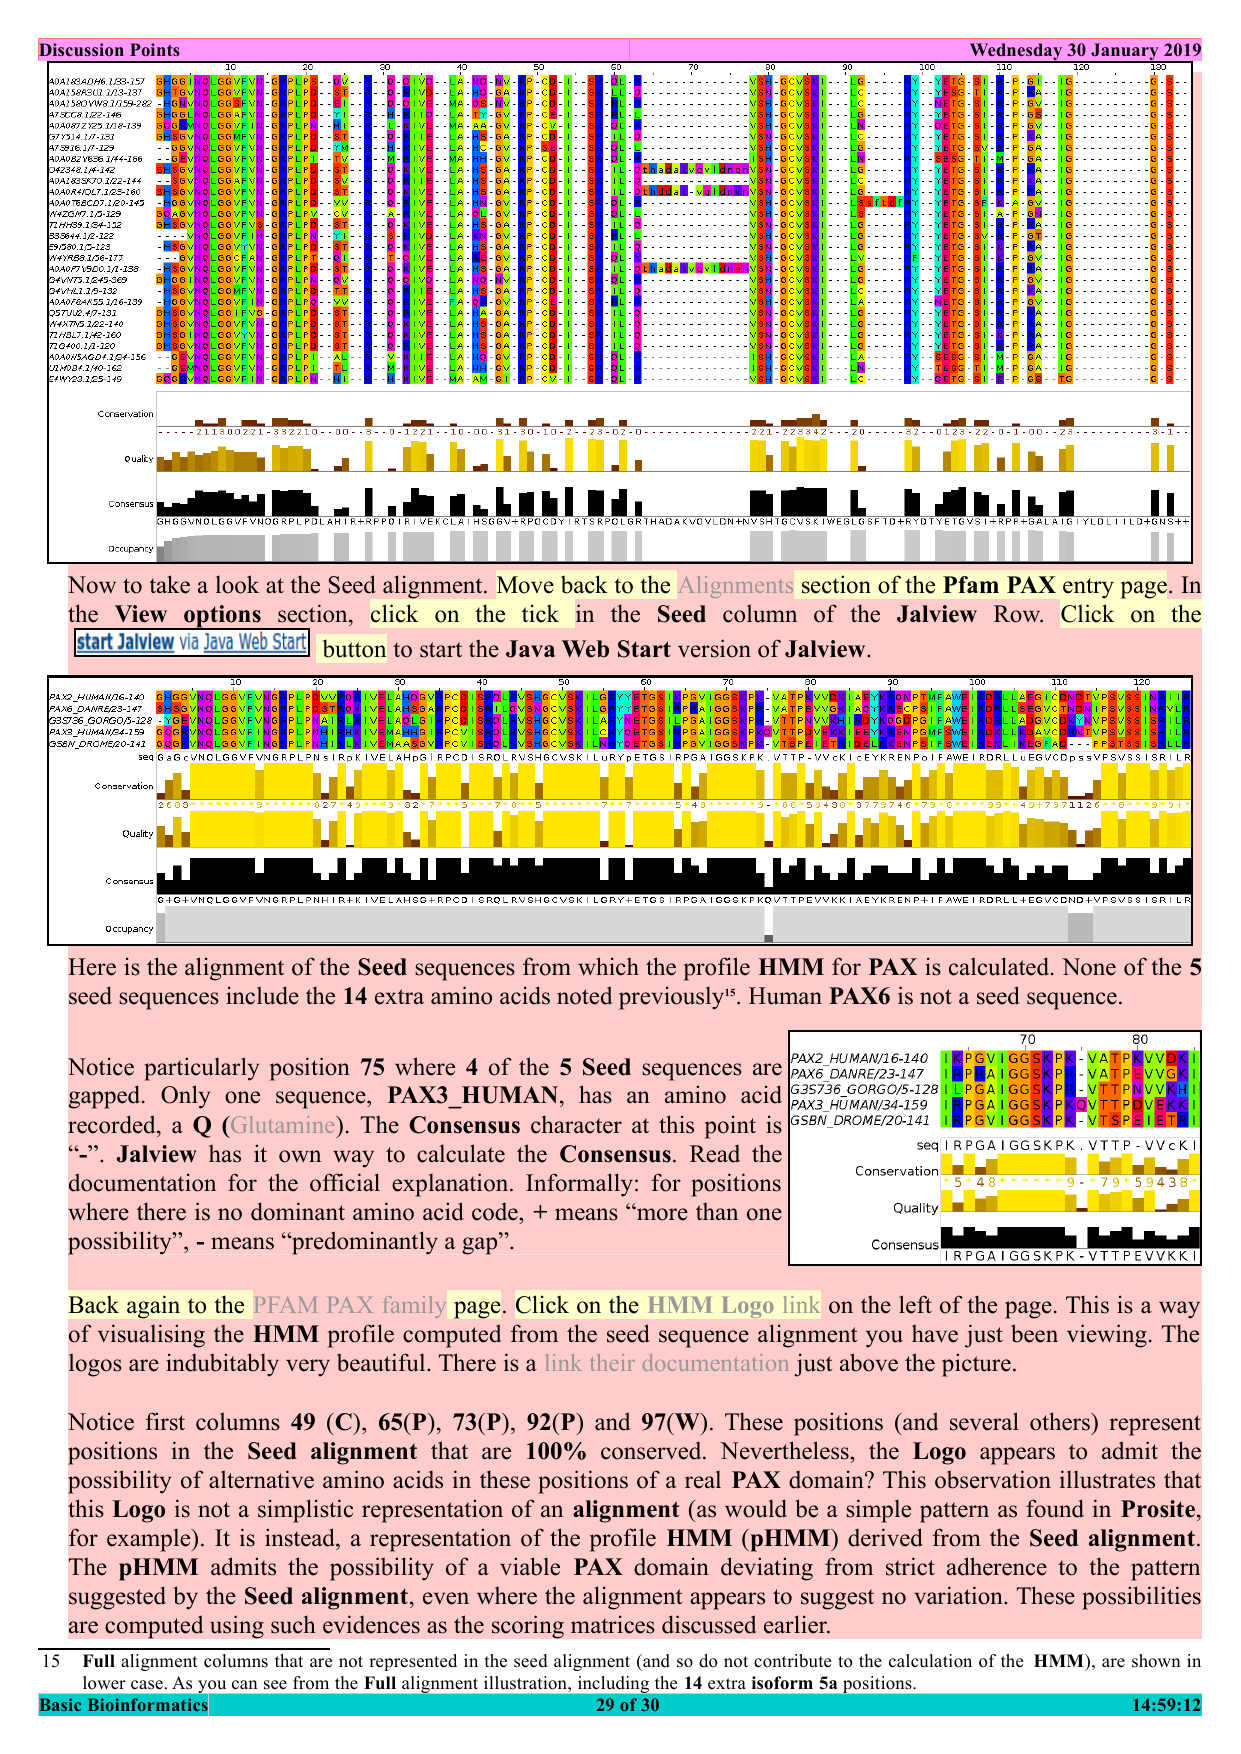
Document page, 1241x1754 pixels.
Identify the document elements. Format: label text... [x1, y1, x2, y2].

picture [49, 678, 1191, 944]
picture [76, 630, 308, 655]
text Back again to the PFAM PAX family page. Click on the HMM Logo link on the left of the page. This is a way of visualising the HMM profile computed from the seed sequence alignment you have just been viewing. The logos are indubitably very beautiful. There is a link their documentation just above the picture. [68, 1290, 1202, 1377]
text Now to take a look at the Seed alignment. Move back to the Alignments section of the Pfam PAX entry page. In the View options section, click on the tick in the Seed column of the Jalview Row. Click on the button to start the Java Web Start version of Jalview. [68, 72, 1202, 663]
picture [49, 63, 1191, 562]
text Here is the alignment of the Seed sequences from which the profile HMM for PAX is calculated. None of the 5 seed sequences include the 14 extra amino acids noted previously. Human PAX6 is not a seed sequence. [68, 692, 1202, 1010]
text Notice particularly position 75 where 4 of the 5 Seed sequences are gapped. Only one sequence, PAX3_HUMAN, has an amino acid recorded, a Q (Glutamine). The Consensus character at this point is “-”. Jalview has it own way to calculate the Consensus. Read the documentation for the official explanation. Informally: for positions where there is no dominant amino acid code, + means “more than one possibility”, - means “predominantly a gap”. [68, 1051, 788, 1255]
text Notice first columns 49 (C), 65(P), 73(P), 92(P) and 97(W). These positions (and several others) represent positions in the Seed alignment that are 100% conserved. Nevertheless, the Logo appears to admit the possibility of alternative amino acids in these positions of a real PAX domain? This observation illustrates that this Logo is not a simplistic representation of an alignment (as would be a simple pattern as found in Prosite, for example). It is instead, a representation of the profile HMM (pHMM) derived from the Seed alignment. The pHMM admits the possibility of a viable PAX domain deviating from strict adherence to the pattern suggested by the Seed alignment, even where the alignment appears to suggest no variation. These possibilities are computed using such evidences as the scoring matrices discussed earlier. [68, 1407, 1202, 1639]
picture [790, 1032, 1200, 1264]
text Full alignment columns that are not represented in the seed alignment (and so do not contribute to the calculation of the HMM), are shown in lower case. As you can see from the Full alignment illustration, including the 14 extra isoform 5a positions. [41, 1649, 1202, 1693]
